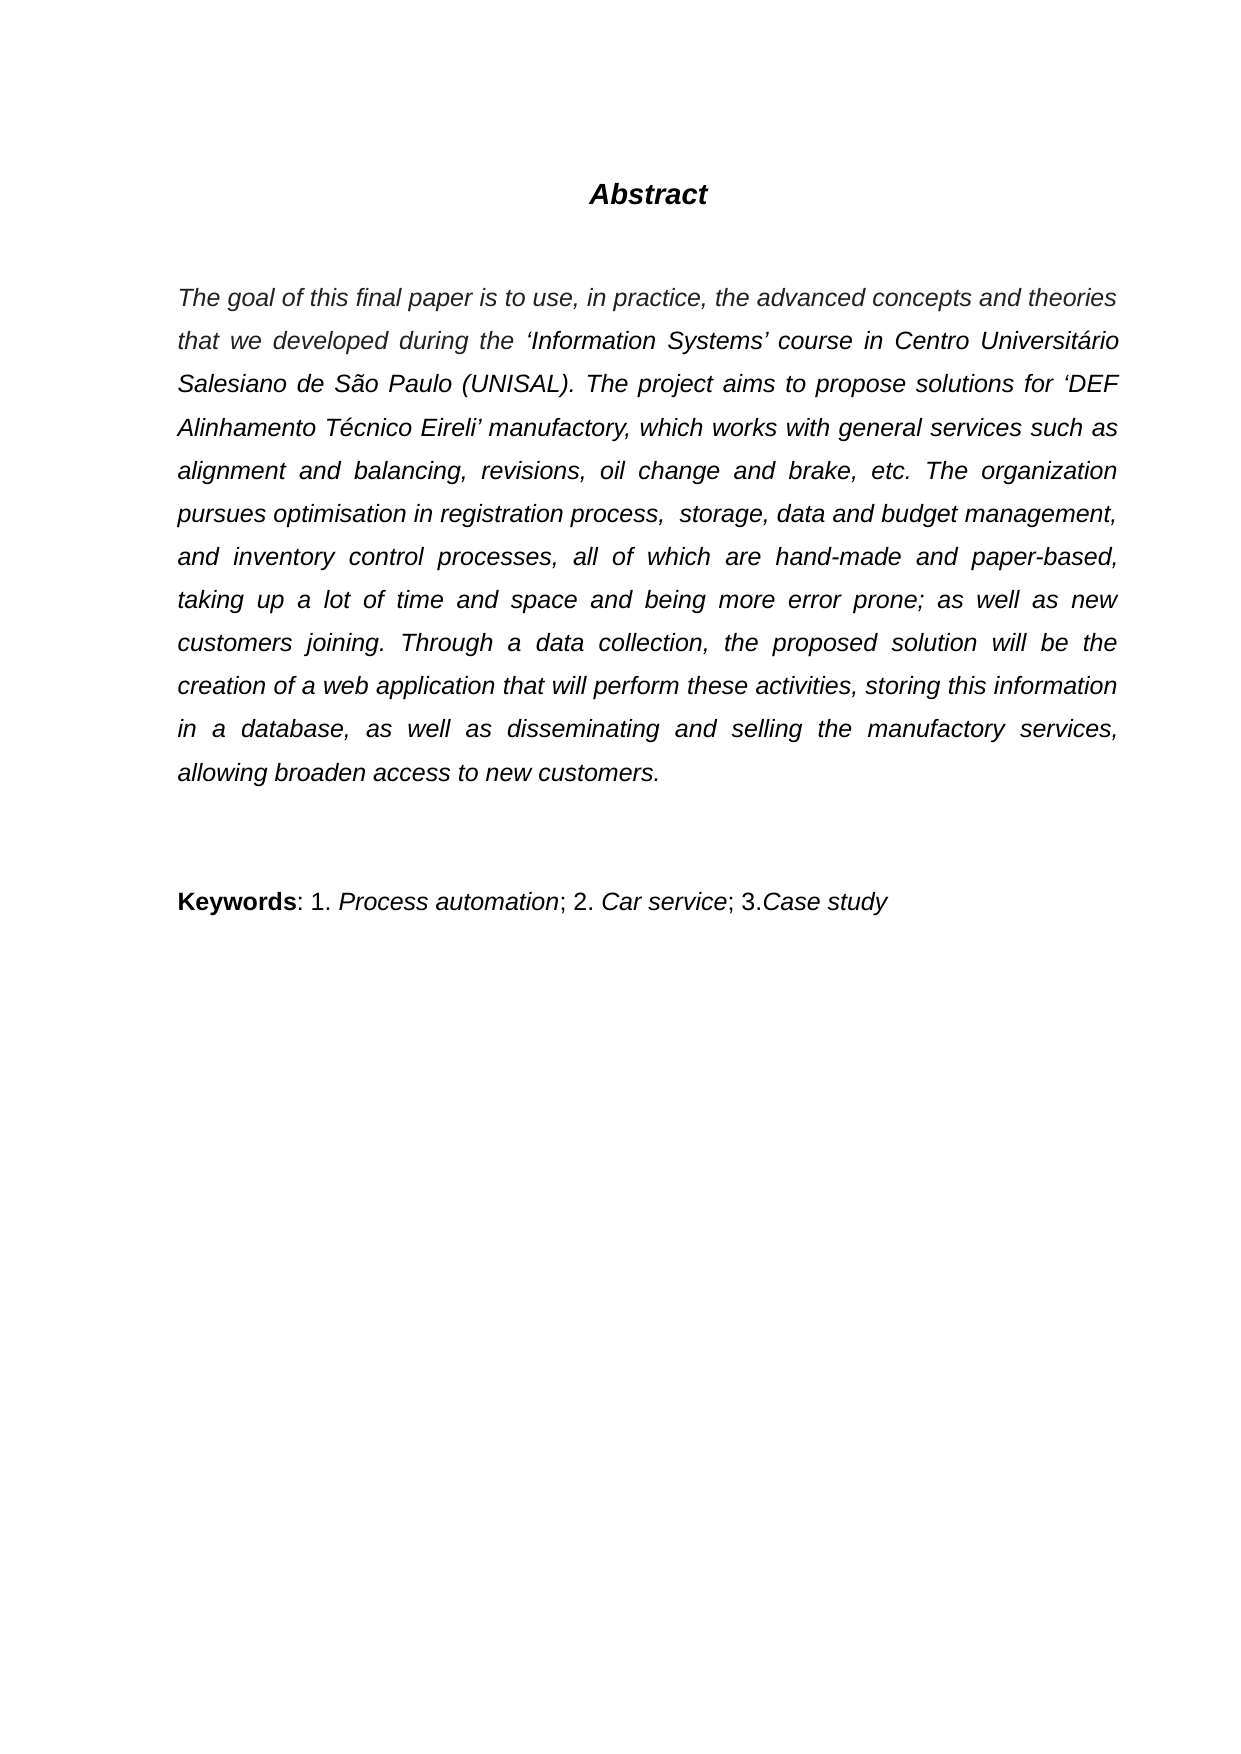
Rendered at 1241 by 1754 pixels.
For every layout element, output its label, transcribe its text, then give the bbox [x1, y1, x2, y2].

text Abstract [177, 177, 1122, 211]
text Keywords: 1. Process automation; 2. Car service; 3.Case study [177, 887, 1122, 916]
text The goal of this final paper is to use, in practice, the advanced concepts and theories that we developed during the ‘Information Systems’ course in Centro Universitário Salesiano de São Paulo (UNISAL). The project aims to propose solutions for ‘DEF Alinhamento Técnico Eireli’ manufactory, which works with general services such as alignment and balancing, revisions, oil change and brake, etc. The organization pursues optimisation in registration process, storage, data and budget management, and inventory control processes, all of which are hand-made and paper-based, taking up a lot of time and space and being more error prone; as well as new customers joining. Through a data collection, the proposed solution will be the creation of a web application that will perform these activities, storing this information in a database, as well as disseminating and selling the manufactory services, allowing broaden access to new customers. [177, 283, 1122, 786]
